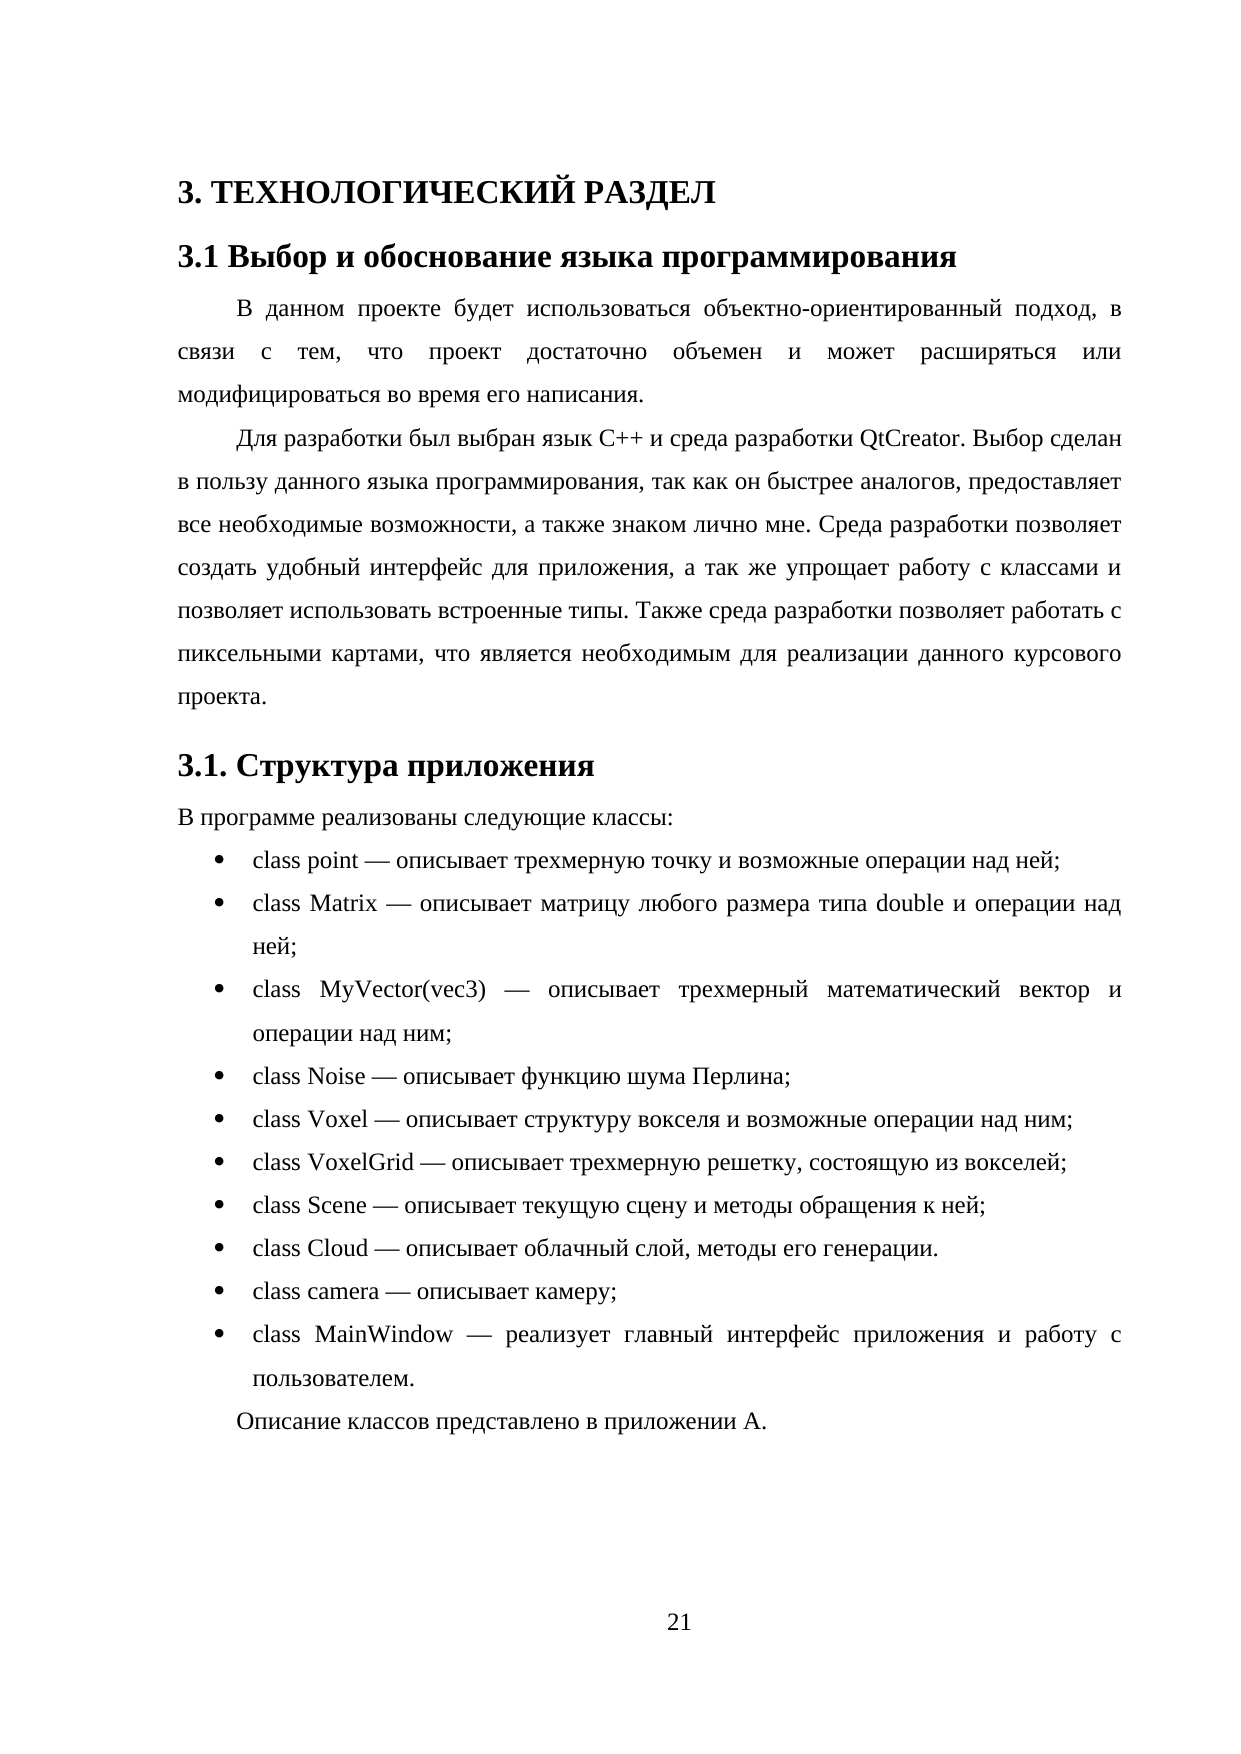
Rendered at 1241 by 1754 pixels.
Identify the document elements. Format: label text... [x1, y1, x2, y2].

subtitle 3.1 Выбор и обоснование языка программирования [177, 237, 1122, 275]
list class Noise — описывает функцию шума Перлина; [215, 1061, 1122, 1089]
text Описание классов представлено в приложении А. [177, 1406, 1122, 1434]
list class point — описывает трехмерную точку и возможные операции над ней; [215, 845, 1122, 874]
list class Cloud — описывает облачный слой, методы его генерации. [215, 1233, 1122, 1262]
text В данном проекте будет использоваться объектно-ориентированный подход, в связи с тем, что проект достаточно объемен и может расширяться или модифицироваться во время его написания. [177, 293, 1122, 408]
list class MyVector(vec3) — описывает трехмерный математический вектор и операции над ним; [215, 974, 1122, 1046]
list В программе реализованы следующие классы: [177, 802, 1122, 831]
list class MainWindow — реализует главный интерфейс приложения и работу с пользователем. [215, 1319, 1122, 1391]
list class Voxel — описывает структуру вокселя и возможные операции над ним; [215, 1104, 1122, 1133]
list class camera — описывает камеру; [215, 1276, 1122, 1305]
text Для разработки был выбран язык С++ и среда разработки QtCreator. Выбор сделан в пользу данного языка программирования, так как он быстрее аналогов, предоставляет все необходимые возможности, а также знаком лично мне. Среда разработки позволяет создать удобный интерфейс для приложения, а так же упрощает работу с классами и позволяет использовать встроенные типы. Также среда разработки позволяет работать с пиксельными картами, что является необходимым для реализации данного курсового проекта. [177, 423, 1122, 710]
subtitle 3. ТЕХНОЛОГИЧЕСКИЙ РАЗДЕЛ [177, 172, 1122, 210]
list class Matrix — описывает матрицу любого размера типа double и операции над ней; [215, 888, 1122, 960]
list class Scene — описывает текущую сцену и методы обращения к ней; [215, 1190, 1122, 1219]
list class VoxelGrid — описывает трехмерную решетку, состоящую из вокселей; [215, 1147, 1122, 1176]
subtitle 3.1. Структура приложения [177, 745, 1122, 784]
